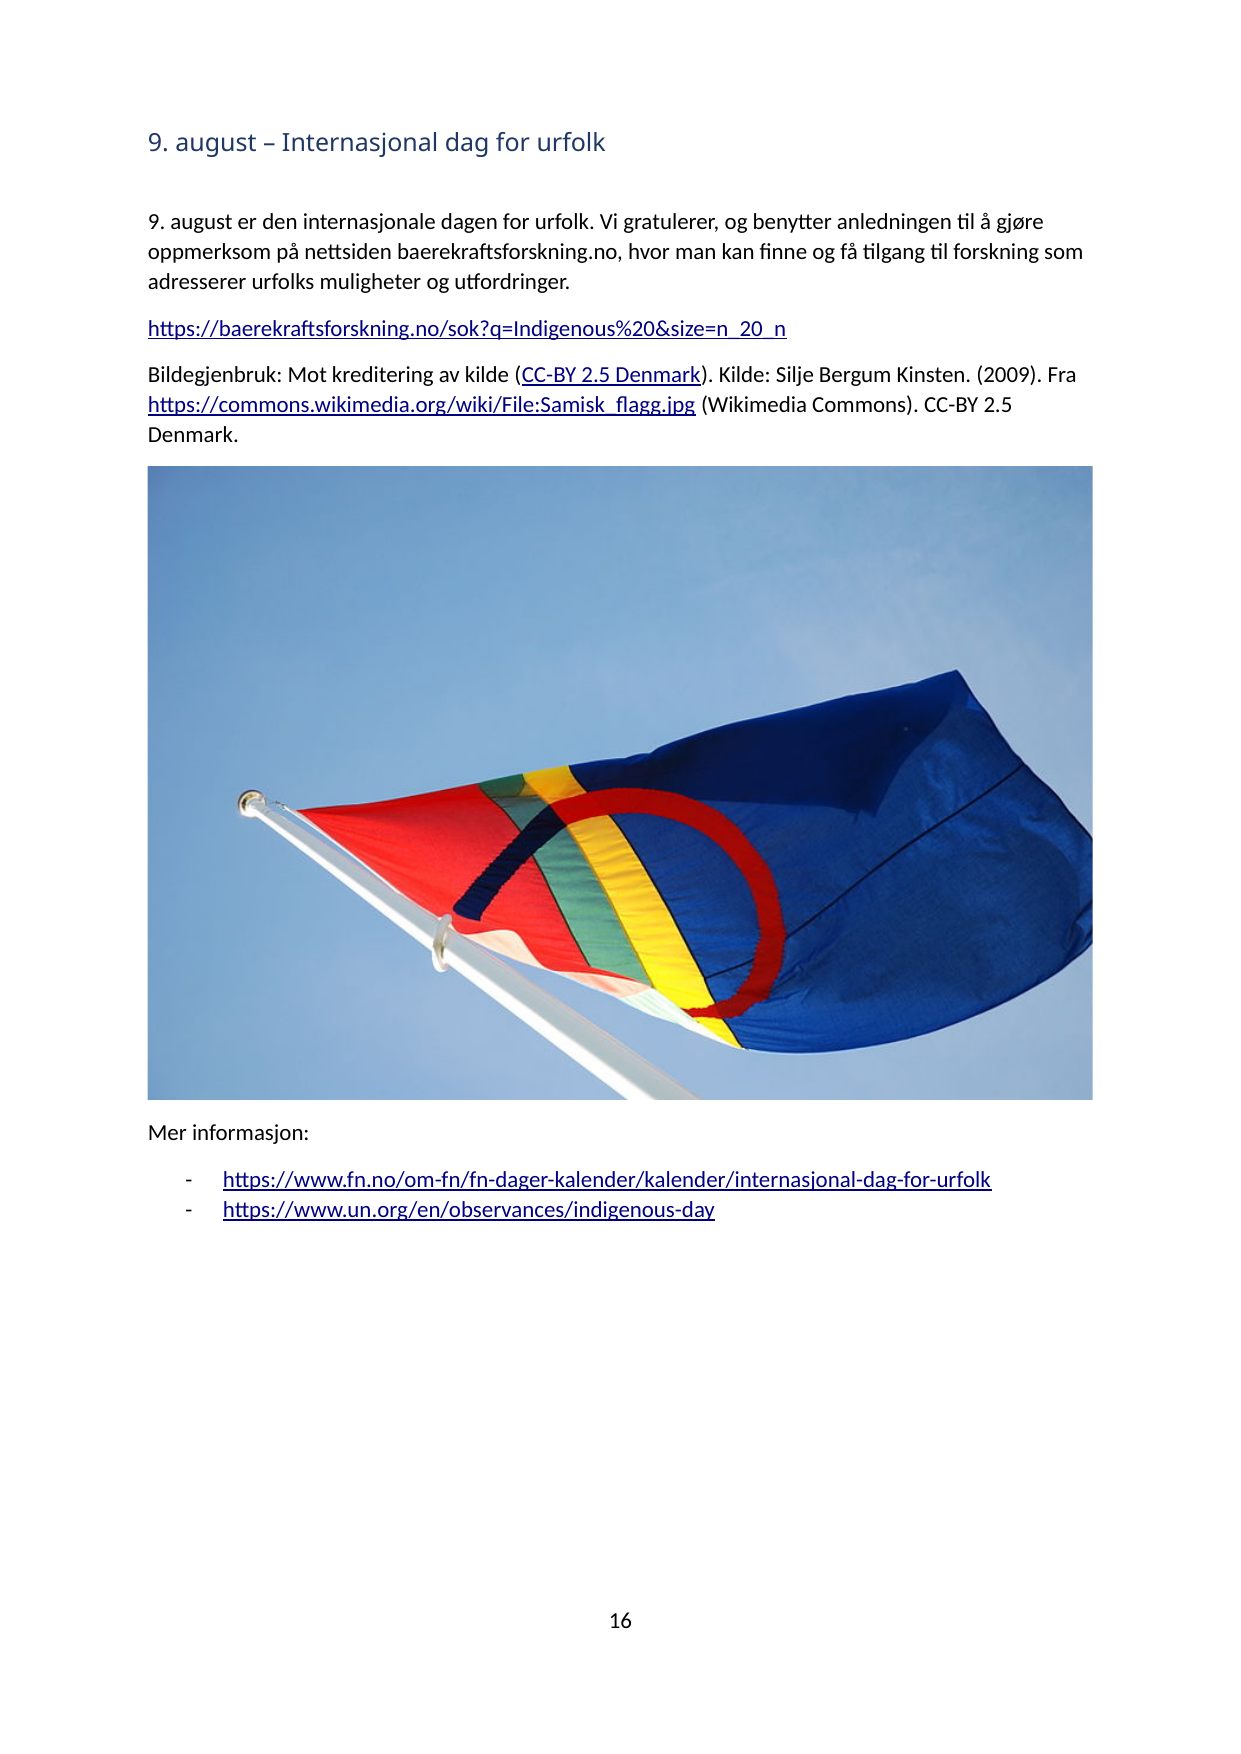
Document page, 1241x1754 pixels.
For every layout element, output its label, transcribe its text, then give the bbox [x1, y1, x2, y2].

list https://www.un.org/en/observances/indigenous-day [185, 1195, 1093, 1223]
text 9. august er den internasjonale dagen for urfolk. Vi gratulerer, og benytter anledningen til å gjøre oppmerksom på nettsiden baerekraftsforskning.no, hvor man kan finne og få tilgang til forskning som adresserer urfolks muligheter og utfordringer. [148, 207, 1093, 295]
text Bildegjenbruk: Mot kreditering av kilde (CC-BY 2.5 Denmark). Kilde: Silje Bergum Kinsten. (2009). Fra https://commons.wikimedia.org/wiki/File:Samisk_flagg.jpg (Wikimedia Commons). CC-BY 2.5 Denmark. [148, 360, 1093, 448]
text https://baerekraftsforskning.no/sok?q=Indigenous%20&size=n_20_n [148, 314, 1093, 342]
text Mer informasjon: [148, 1118, 1093, 1147]
list https://www.fn.no/om-fn/fn-dager-kalender/kalender/internasjonal-dag-for-urfolk [185, 1165, 1093, 1193]
subtitle 9. august – Internasjonal dag for urfolk [148, 124, 1093, 158]
